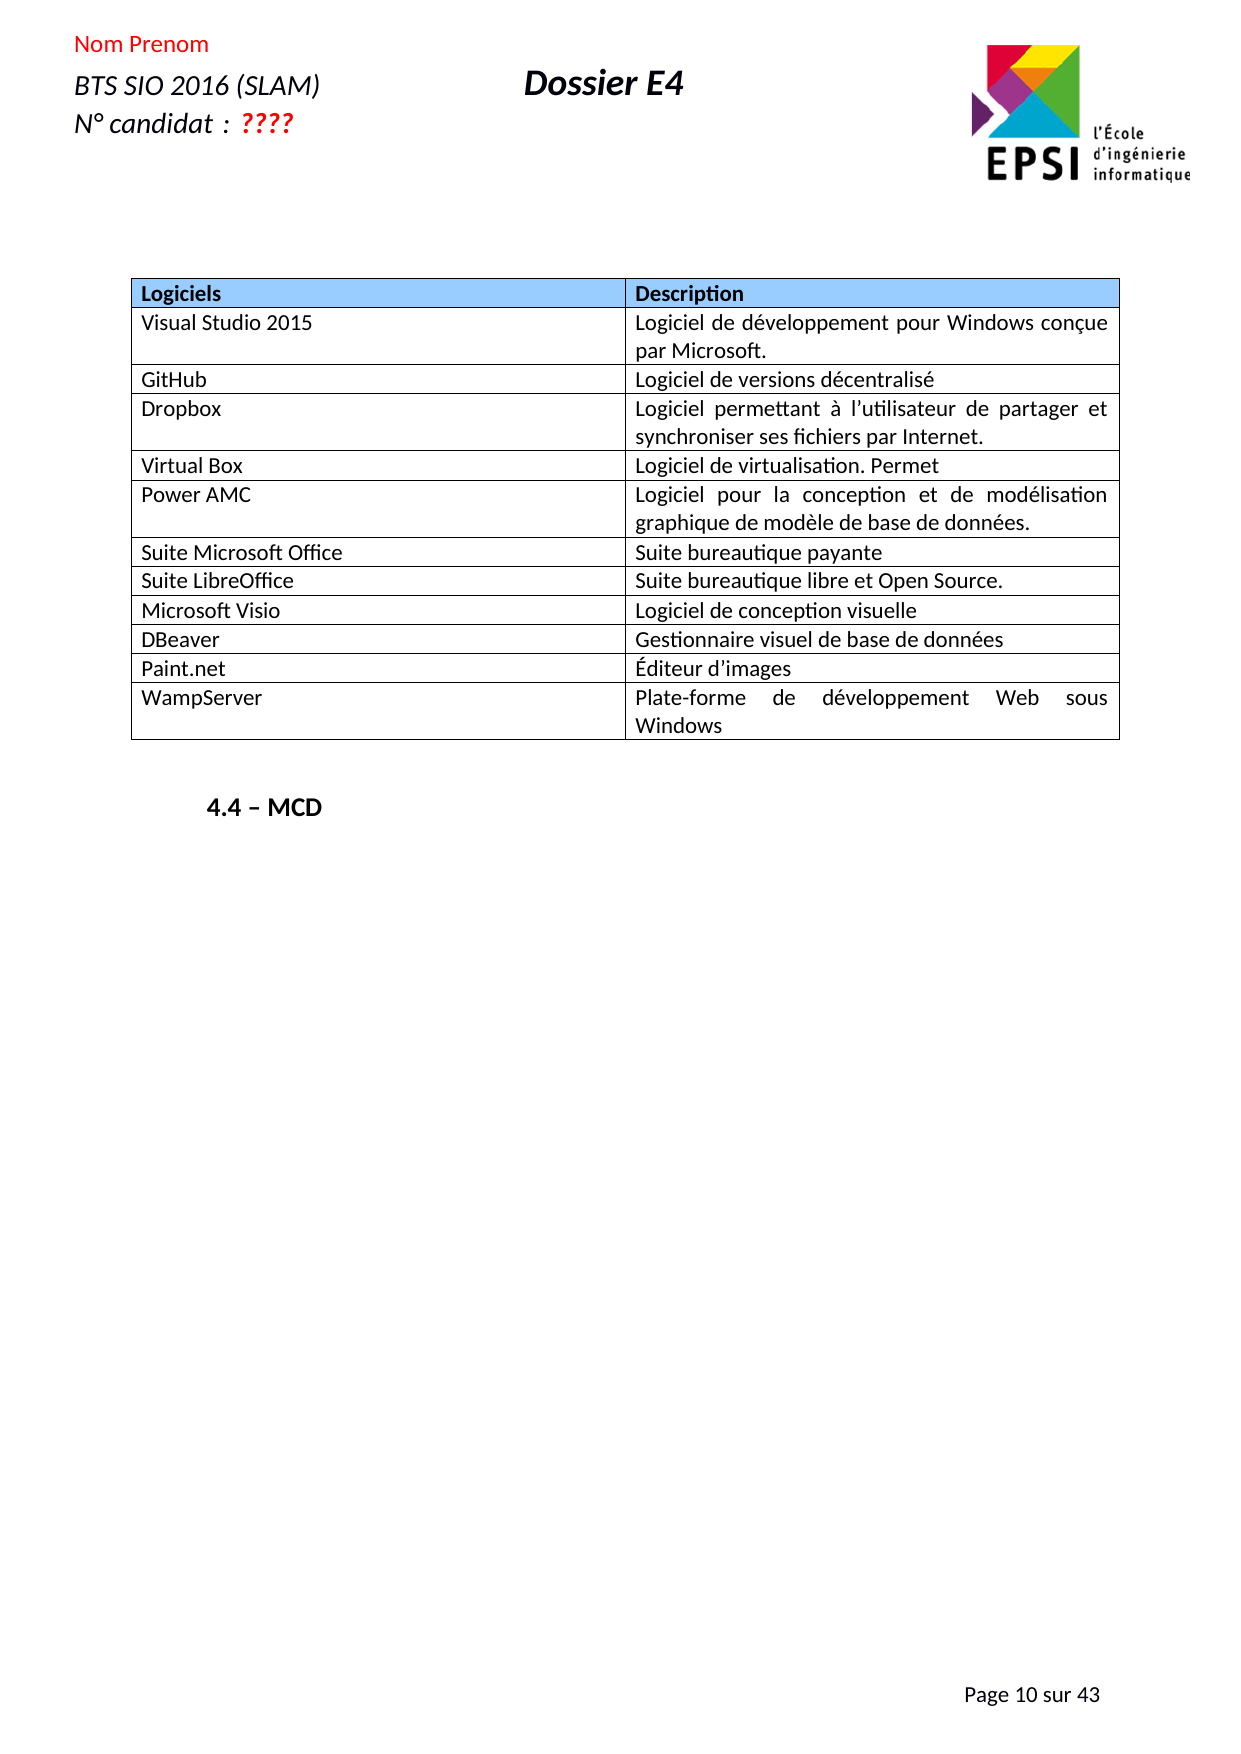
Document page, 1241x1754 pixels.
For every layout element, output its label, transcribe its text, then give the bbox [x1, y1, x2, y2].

table_cell Suite bureautique payante [626, 538, 1119, 566]
table_cell Logiciel de versions décentralisé [626, 365, 1119, 393]
table_cell Suite Microsoft Office [132, 538, 625, 566]
table_cell Virtual Box [132, 451, 625, 479]
table_cell Logiciel pour la conception et de modélisation graphique de modèle de base de données. [626, 481, 1119, 537]
table_cell Logiciel de virtualisation. Permet [626, 451, 1119, 479]
table_cell Suite LibreOffice [132, 567, 625, 595]
table_cell Dropbox [132, 394, 625, 450]
table_cell Logiciel de conception visuelle [626, 596, 1119, 624]
table_cell Paint.net [132, 654, 625, 682]
table_cell Power AMC [132, 481, 625, 537]
table_cell Microsoft Visio [132, 596, 625, 624]
table_cell Éditeur d’images [626, 654, 1119, 682]
table_cell Gestionnaire visuel de base de données [626, 625, 1119, 653]
table_cell GitHub [132, 365, 625, 393]
table_cell WampServer [132, 683, 625, 739]
table_cell Suite bureautique libre et Open Source. [626, 567, 1119, 595]
table_cell Logiciel de développement pour Windows conçue par Microsoft. [626, 308, 1119, 364]
table_cell Logiciel permettant à l’utilisateur de partager et synchroniser ses fichiers par Internet. [626, 394, 1119, 450]
table_cell Plate-forme de développement Web sous Windows [626, 683, 1119, 739]
table_header Description [626, 279, 1119, 307]
table_header Logiciels [132, 279, 625, 307]
subtitle 4.4 – MCD [133, 790, 1122, 823]
table_cell DBeaver [132, 625, 625, 653]
table_cell Visual Studio 2015 [132, 308, 625, 364]
